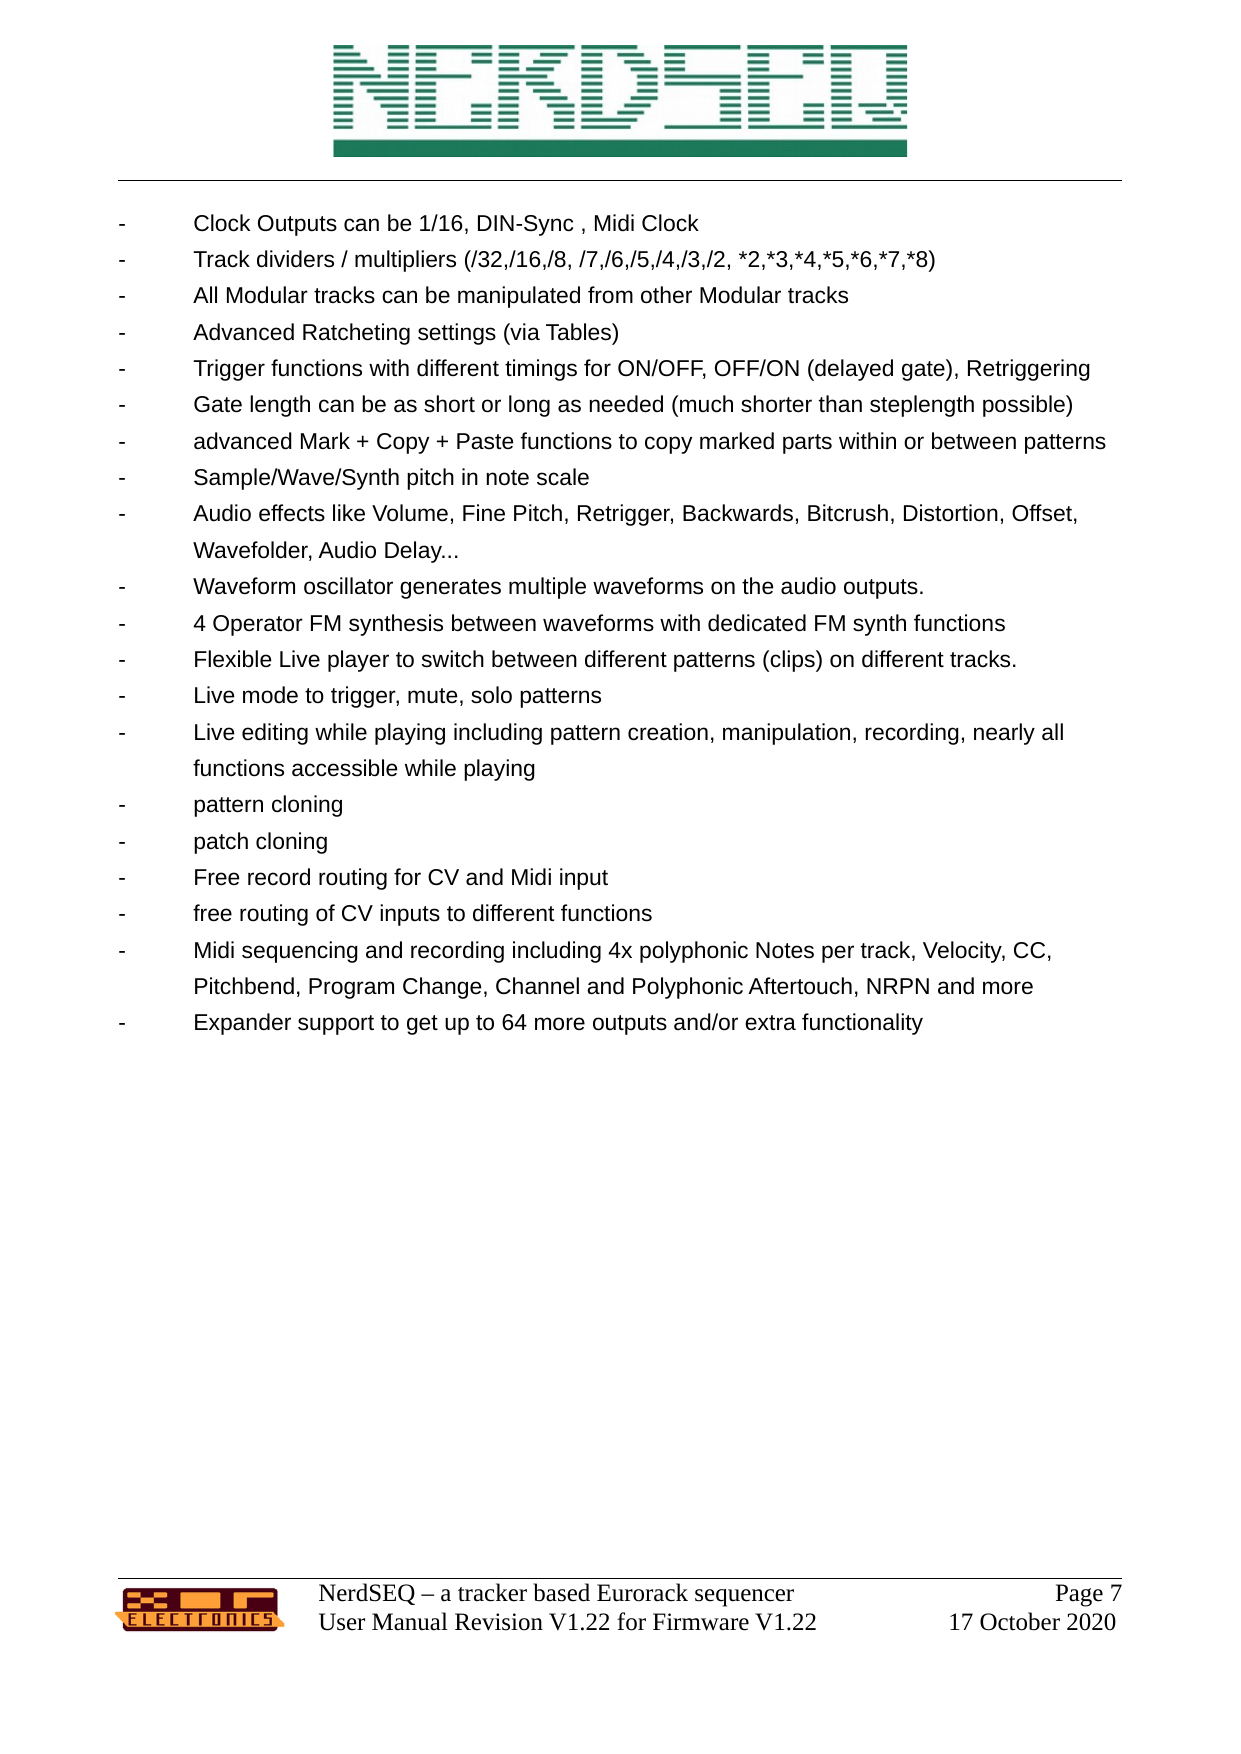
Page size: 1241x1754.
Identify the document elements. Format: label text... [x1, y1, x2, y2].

text - Waveform oscillator generates multiple waveforms on the audio outputs. [118, 573, 1122, 599]
text - Midi sequencing and recording including 4x polyphonic Notes per track, Velocity, CC, Pitchbend, Program Change, Channel and Polyphonic Aftertouch, NRPN and more [118, 937, 1122, 999]
text - Trigger functions with different timings for ON/OFF, OFF/ON (delayed gate), Retriggering [118, 355, 1122, 381]
picture [115, 1584, 285, 1634]
text - 4 Operator FM synthesis between waveforms with dedicated FM synth functions [118, 609, 1122, 636]
picture [333, 45, 908, 157]
text - Sample/Wave/Synth pitch in note scale [118, 464, 1122, 490]
text - free routing of CV inputs to different functions [118, 900, 1122, 927]
text - Flexible Live player to switch between different patterns (clips) on different tracks. [118, 646, 1122, 672]
text - Live editing while playing including pattern creation, manipulation, recording, nearly all functions accessible while playing [118, 718, 1122, 781]
text - pattern cloning [118, 791, 1122, 818]
text - Gate length can be as short or long as needed (much shorter than steplength possible) [118, 391, 1122, 418]
text - Audio effects like Volume, Fine Pitch, Retrigger, Backwards, Bitcrush, Distortion, Offset, Wavefolder, Audio Delay... [118, 500, 1122, 563]
text - Advanced Ratcheting settings (via Tables) [118, 319, 1122, 345]
text - All Modular tracks can be manipulated from other Modular tracks [118, 282, 1122, 309]
text - Track dividers / multipliers (/32,/16,/8, /7,/6,/5,/4,/3,/2, *2,*3,*4,*5,*6,*7,*8) [118, 246, 1122, 272]
text - Clock Outputs can be 1/16, DIN-Sync , Midi Clock [118, 209, 1122, 236]
text - Free record routing for CV and Midi input [118, 864, 1122, 890]
text - advanced Mark + Copy + Paste functions to copy marked parts within or between patterns [118, 428, 1122, 454]
text - Live mode to trigger, mute, solo patterns [118, 682, 1122, 708]
text - patch cloning [118, 828, 1122, 854]
text - Expander support to get up to 64 more outputs and/or extra functionality [118, 1009, 1122, 1036]
